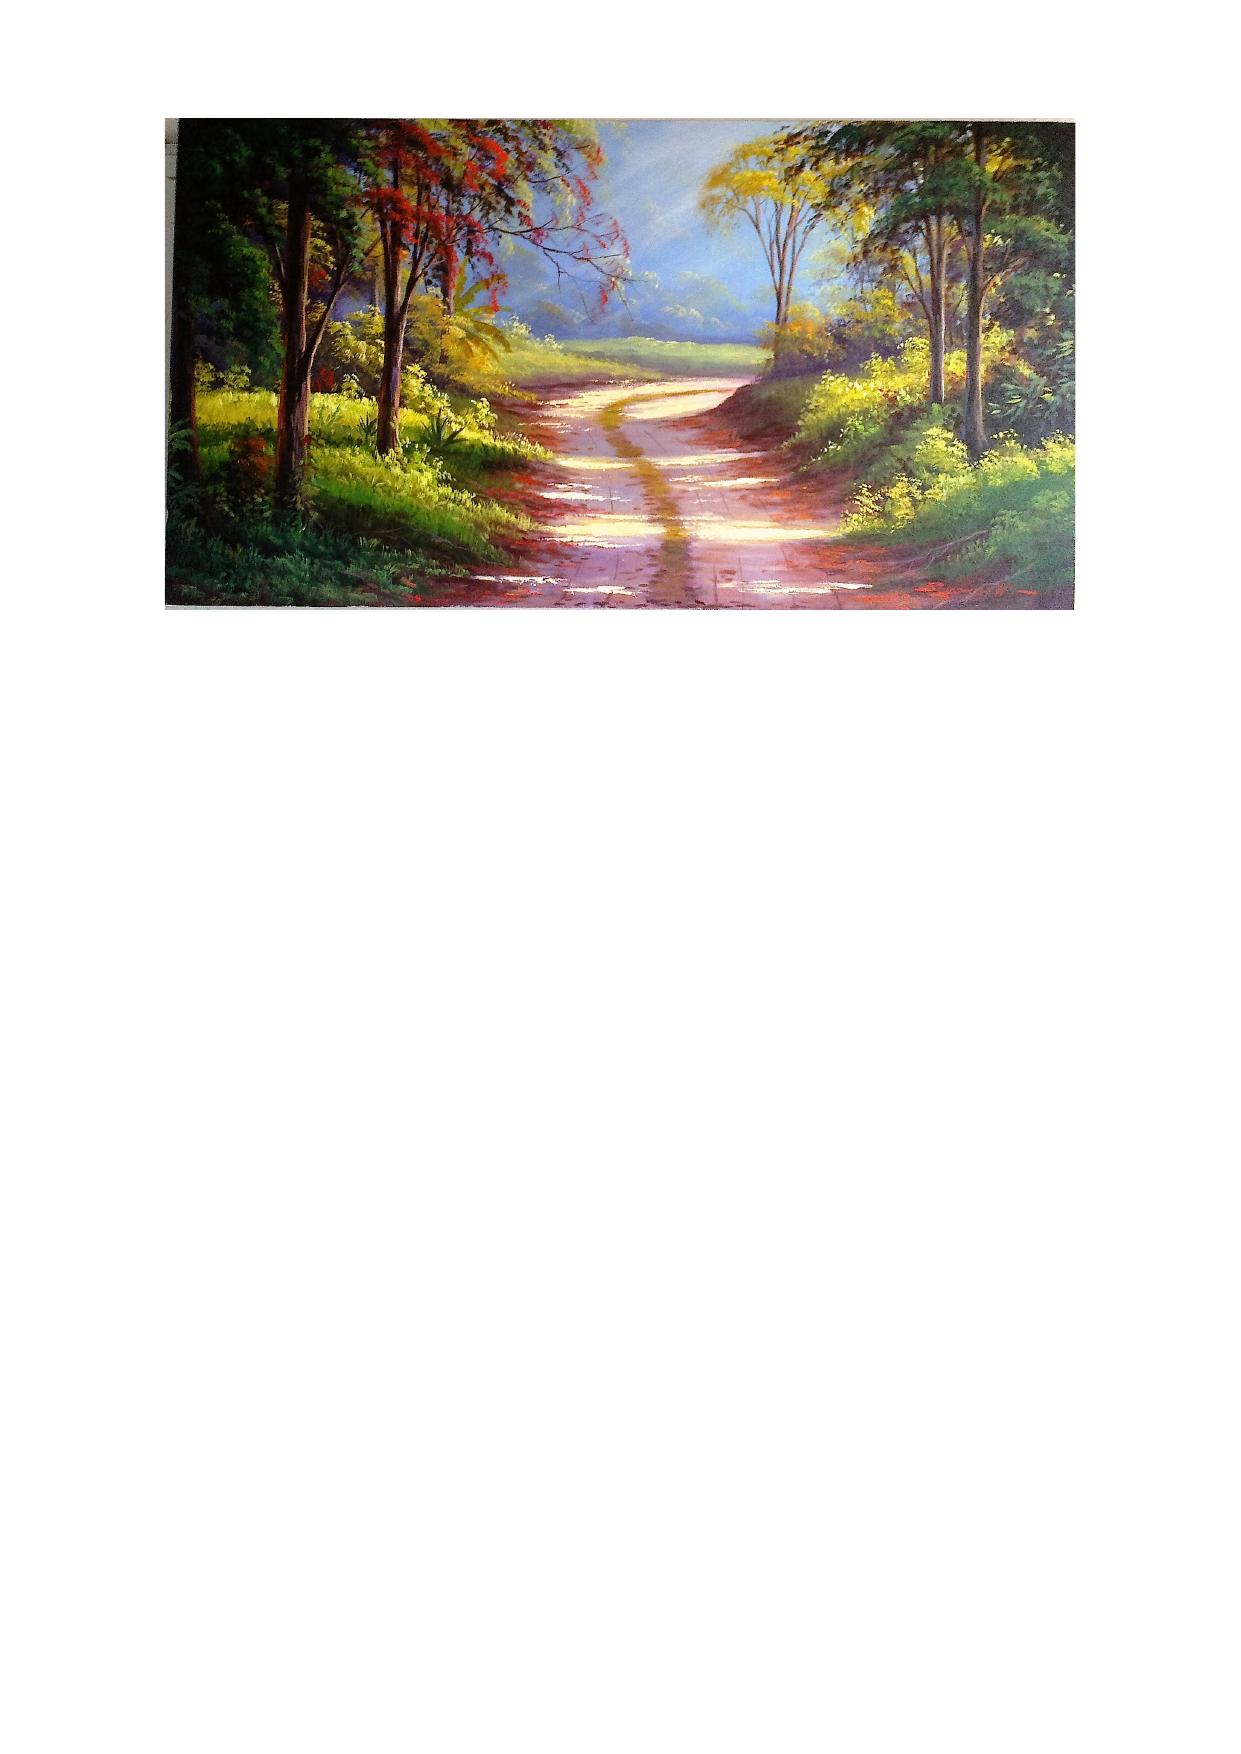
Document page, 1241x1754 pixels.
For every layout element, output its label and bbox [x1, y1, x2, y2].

picture [164, 118, 1076, 610]
